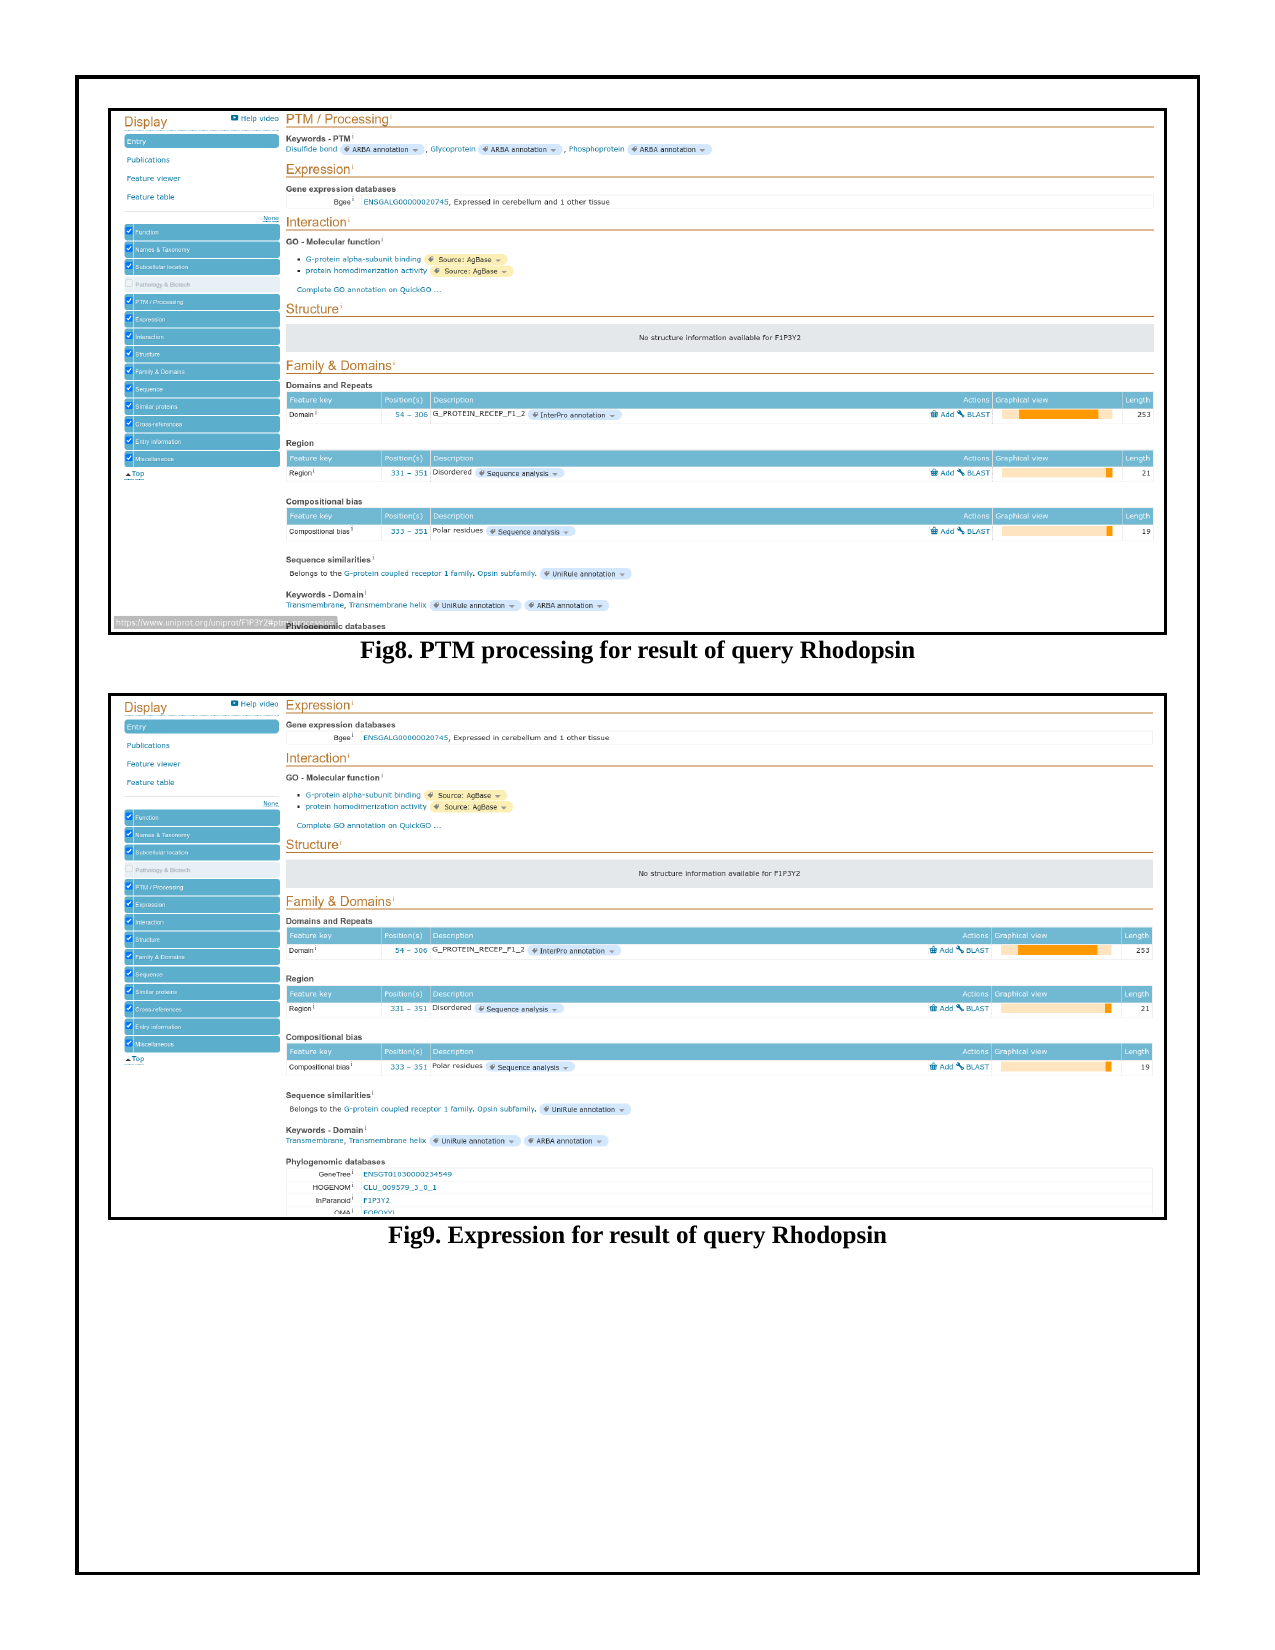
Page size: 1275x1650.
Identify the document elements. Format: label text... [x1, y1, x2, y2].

text Fig9. Expression for result of query Rhodopsin [108, 1220, 1167, 1249]
picture [113, 698, 1162, 1214]
text Fig8. PTM processing for result of query Rhodopsin [108, 635, 1167, 664]
text [111, 696, 1164, 1217]
picture [113, 113, 1162, 629]
text [111, 111, 1164, 632]
